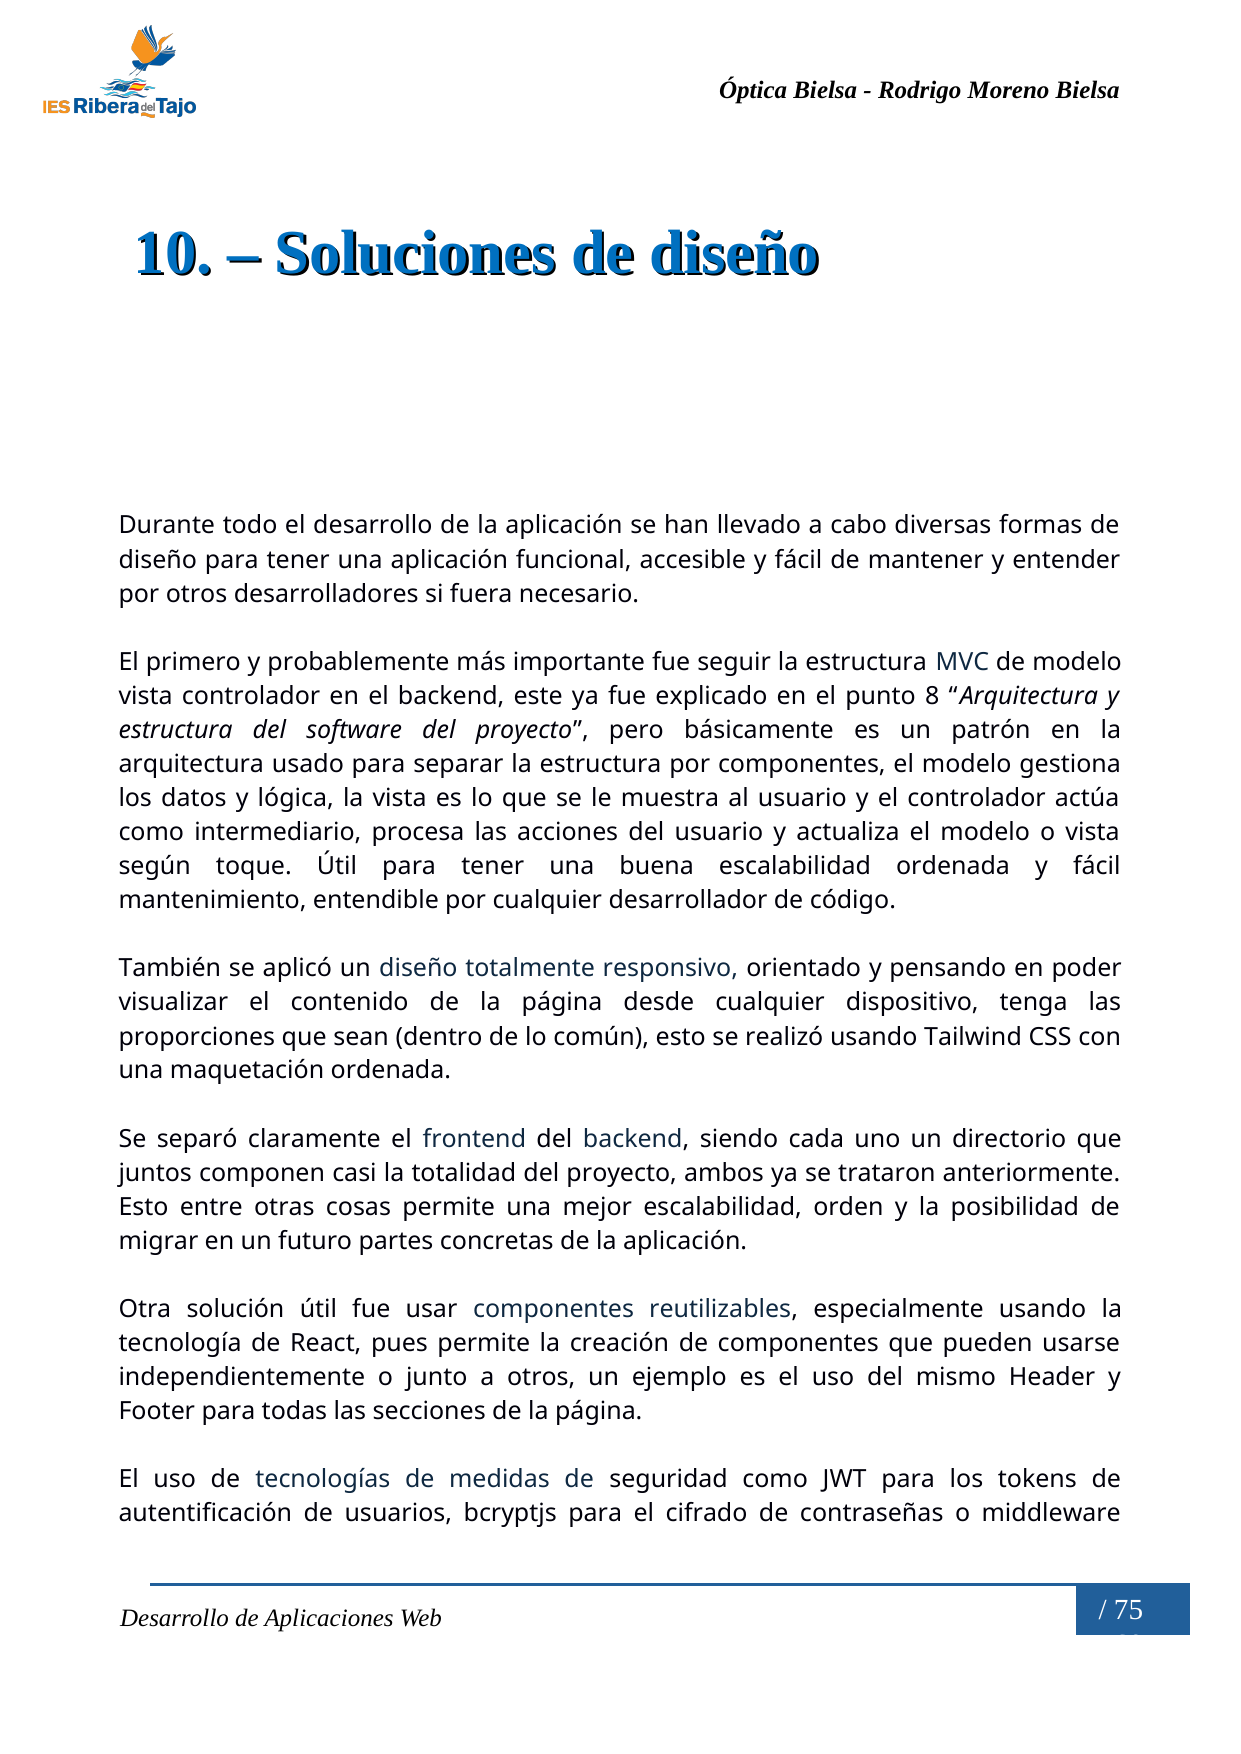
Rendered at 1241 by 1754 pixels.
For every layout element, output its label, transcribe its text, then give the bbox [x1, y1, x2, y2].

text Durante todo el desarrollo de la aplicación se han llevado a cabo diversas formas de diseño para tener una aplicación funcional, accesible y fácil de mantener y entender por otros desarrolladores si fuera necesario. [118, 229, 1122, 609]
text Otra solución útil fue usar componentes reutilizables, especialmente usando la tecnología de React, pues permite la creación de componentes que pueden usarse independientemente o junto a otros, un ejemplo es el uso del mismo Header y Footer para todas las secciones de la página. [118, 1291, 1122, 1427]
text El primero y probablemente más importante fue seguir la estructura MVC de modelo vista controlador en el backend, este ya fue explicado en el punto 8 “Arquitectura y estructura del software del proyecto”, pero básicamente es un patrón en la arquitectura usado para separar la estructura por componentes, el modelo gestiona los datos y lógica, la vista es lo que se le muestra al usuario y el controlador actúa como intermediario, procesa las acciones del usuario y actualiza el modelo o vista según toque. Útil para tener una buena escalabilidad ordenada y fácil mantenimiento, entendible por cualquier desarrollador de código. [118, 643, 1122, 916]
text El uso de tecnologías de medidas de seguridad como JWT para los tokens de autentificación de usuarios, bcryptjs para el cifrado de contraseñas o middleware [118, 1461, 1122, 1529]
text Se separó claramente el frontend del backend, siendo cada uno un directorio que juntos componen casi la totalidad del proyecto, ambos ya se trataron anteriormente. Esto entre otras cosas permite una mejor escalabilidad, orden y la posibilidad de migrar en un futuro partes concretas de la aplicación. [118, 1120, 1122, 1257]
subtitle 10. – Soluciones de diseño [133, 215, 1105, 287]
text También se aplicó un diseño totalmente responsivo, orientado y pensando en poder visualizar el contenido de la página desde cualquier dispositivo, tenga las proporciones que sean (dentro de lo común), esto se realizó usando Tailwind CSS con una maquetación ordenada. [118, 950, 1122, 1086]
